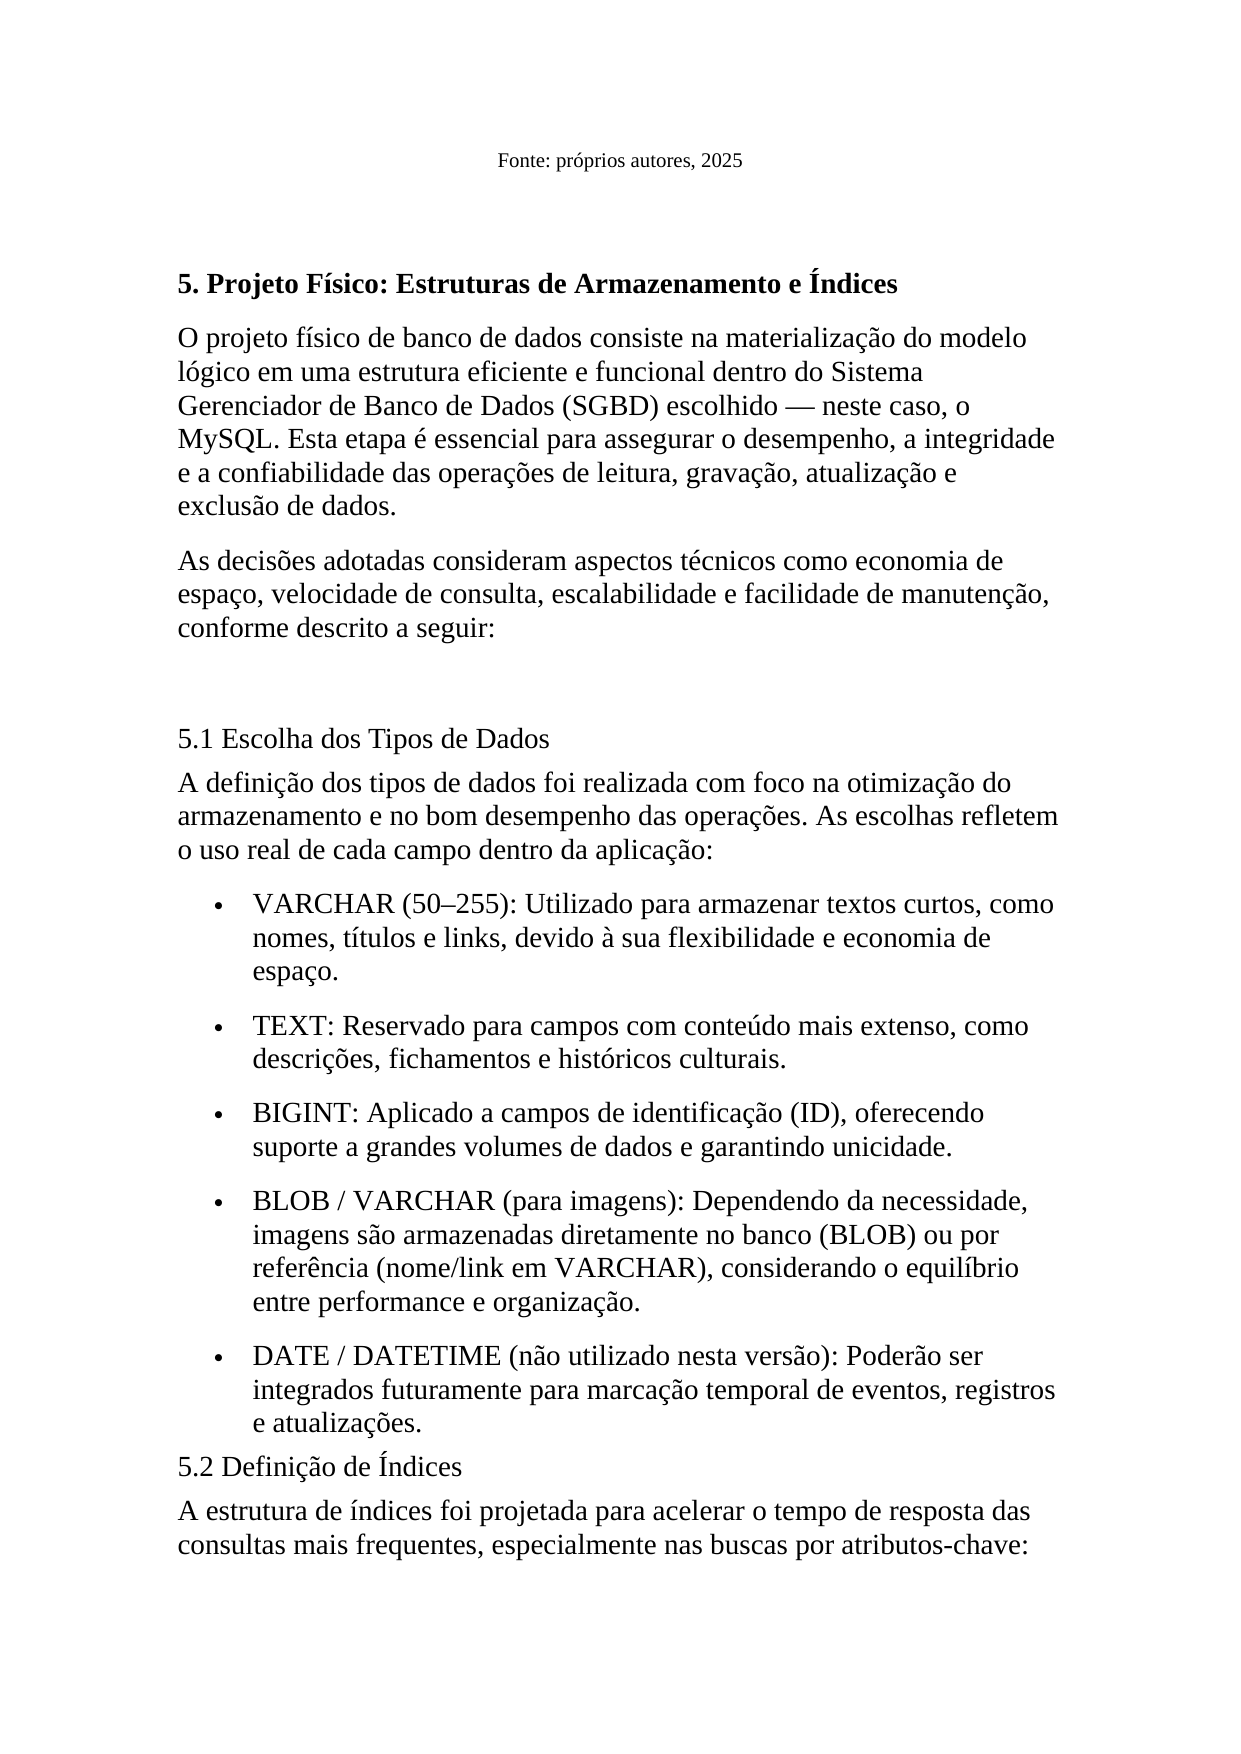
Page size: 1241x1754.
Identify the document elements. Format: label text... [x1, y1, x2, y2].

text A definição dos tipos de dados foi realizada com foco na otimização do armazenamento e no bom desempenho das operações. As escolhas refletem o uso real de cada campo dentro da aplicação: [177, 765, 1063, 865]
text As decisões adotadas consideram aspectos técnicos como economia de espaço, velocidade de consulta, escalabilidade e facilidade de manutenção, conforme descrito a seguir: [177, 543, 1063, 643]
text A estrutura de índices foi projetada para acelerar o tempo de resposta das consultas mais frequentes, especialmente nas buscas por atributos-chave: [177, 1493, 1063, 1561]
list BIGINT: Aplicado a campos de identificação (ID), oferecendo suporte a grandes volumes de dados e garantindo unicidade. [215, 1096, 1063, 1163]
text 5.2 Definição de Índices [177, 1449, 1063, 1483]
text Fonte: próprios autores, 2025 [177, 148, 1063, 172]
list DATE / DATETIME (não utilizado nesta versão): Poderão ser integrados futuramente para marcação temporal de eventos, registros e atualizações. [215, 1338, 1063, 1439]
subtitle 5. Projeto Físico: Estruturas de Armazenamento e Índices [177, 266, 1063, 300]
list VARCHAR (50–255): Utilizado para armazenar textos curtos, como nomes, títulos e links, devido à sua flexibilidade e economia de espaço. [215, 886, 1063, 987]
list BLOB / VARCHAR (para imagens): Dependendo da necessidade, imagens são armazenadas diretamente no banco (BLOB) ou por referência (nome/link em VARCHAR), considerando o equilíbrio entre performance e organização. [215, 1183, 1063, 1318]
list TEXT: Reservado para campos com conteúdo mais extenso, como descrições, fichamentos e históricos culturais. [215, 1008, 1063, 1075]
text 5.1 Escolha dos Tipos de Dados [177, 721, 1063, 754]
text O projeto físico de banco de dados consiste na materialização do modelo lógico em uma estrutura eficiente e funcional dentro do Sistema Gerenciador de Banco de Dados (SGBD) escolhido — neste caso, o MySQL. Esta etapa é essencial para assegurar o desempenho, a integridade e a confiabilidade das operações de leitura, gravação, atualização e exclusão de dados. [177, 321, 1063, 522]
